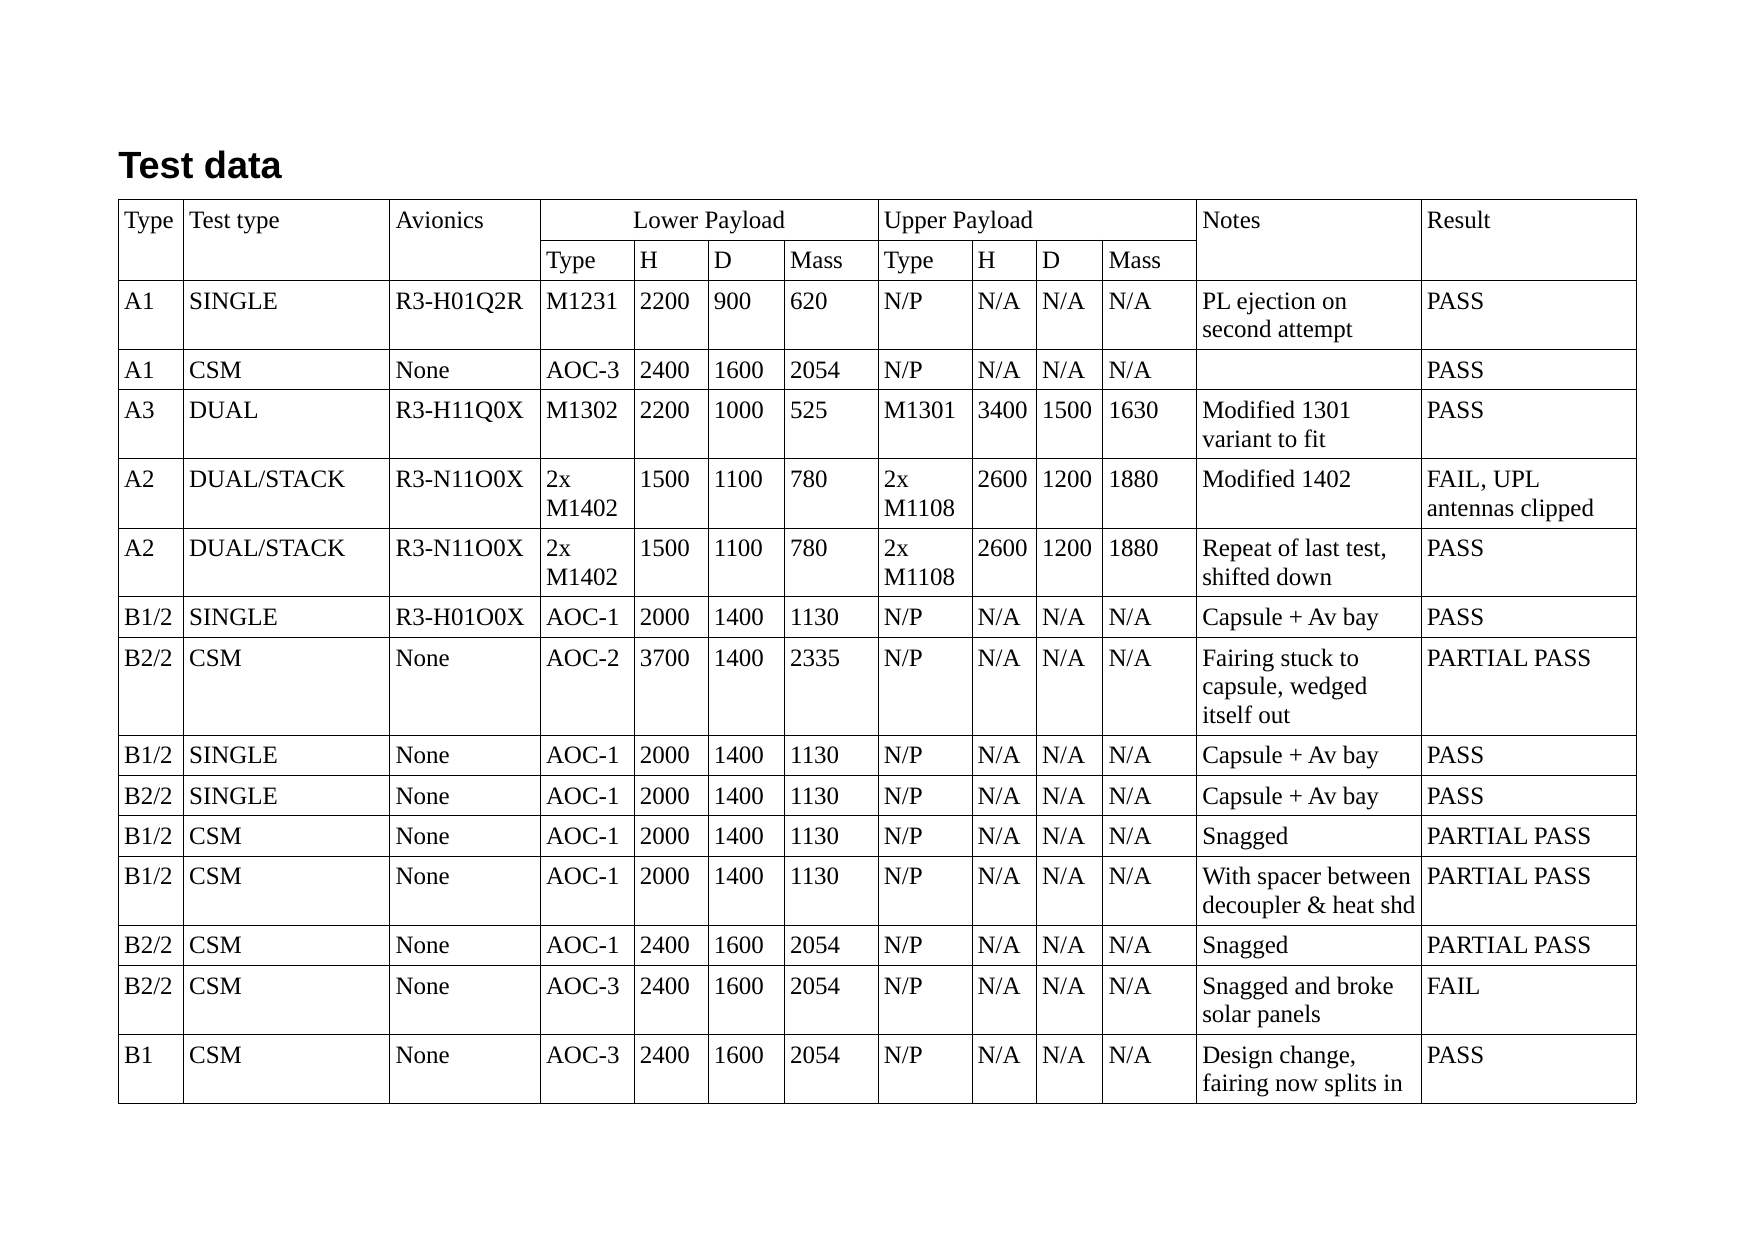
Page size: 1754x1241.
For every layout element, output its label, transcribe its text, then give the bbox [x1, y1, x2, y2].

table_cell SINGLE [184, 776, 389, 815]
table_cell N/P [879, 776, 972, 815]
table_cell N/A [973, 816, 1036, 856]
table_cell CSM [184, 966, 389, 1034]
table_cell PASS [1422, 736, 1636, 775]
table_cell None [390, 736, 540, 775]
table_cell PARTIAL PASS [1422, 638, 1636, 734]
table_cell AOC-3 [541, 350, 634, 389]
table_cell AOC-1 [541, 597, 634, 637]
table_cell CSM [184, 816, 389, 856]
table_cell N/P [879, 597, 972, 637]
table_cell B1/2 [119, 816, 183, 856]
table_cell AOC-1 [541, 776, 634, 815]
table_cell N/P [879, 926, 972, 965]
table_cell B1/2 [119, 736, 183, 775]
table_cell PASS [1422, 281, 1636, 349]
table_cell None [390, 926, 540, 965]
table_cell 3700 [635, 638, 708, 734]
table_cell 2200 [635, 281, 708, 349]
table_cell 1200 [1037, 529, 1102, 596]
table_header Lower Payload [541, 200, 878, 239]
table_cell B2/2 [119, 638, 183, 734]
table_cell 2400 [635, 350, 708, 389]
table_cell A3 [119, 390, 183, 458]
table_cell 2000 [635, 816, 708, 856]
table_cell N/A [1037, 966, 1102, 1034]
table_cell CSM [184, 350, 389, 389]
table_cell None [390, 857, 540, 924]
table_cell 525 [785, 390, 878, 458]
table_cell A2 [119, 459, 183, 527]
table_cell None [390, 350, 540, 389]
table_cell SINGLE [184, 736, 389, 775]
table_cell DUAL/STACK [184, 459, 389, 527]
table_cell N/A [1037, 816, 1102, 856]
table_cell 1600 [709, 350, 784, 389]
table_cell N/P [879, 1035, 972, 1103]
table_cell Snagged [1197, 816, 1421, 856]
table_cell 1200 [1037, 459, 1102, 527]
table_cell 1130 [785, 736, 878, 775]
table_cell N/A [1037, 736, 1102, 775]
table_cell FAIL [1422, 966, 1636, 1034]
table_cell N/P [879, 966, 972, 1034]
table_cell 1400 [709, 816, 784, 856]
table_cell 1600 [709, 966, 784, 1034]
table_cell N/A [1103, 638, 1196, 734]
table_cell B1/2 [119, 857, 183, 924]
table_cell N/A [1103, 736, 1196, 775]
table_cell Capsule + Av bay [1197, 597, 1421, 637]
table_cell N/A [1103, 816, 1196, 856]
table_cell 1000 [709, 390, 784, 458]
table_cell PL ejection on second attempt [1197, 281, 1421, 349]
table_cell 1400 [709, 597, 784, 637]
table_cell N/A [1037, 857, 1102, 924]
table_cell PASS [1422, 776, 1636, 815]
table_cell 780 [785, 529, 878, 596]
table_cell A1 [119, 281, 183, 349]
table_cell PARTIAL PASS [1422, 926, 1636, 965]
table_cell 2054 [785, 1035, 878, 1103]
table_cell AOC-3 [541, 966, 634, 1034]
table_cell CSM [184, 638, 389, 734]
table_cell 1600 [709, 926, 784, 965]
table_cell 2054 [785, 926, 878, 965]
table_cell N/A [973, 926, 1036, 965]
table_cell N/A [1103, 966, 1196, 1034]
table_cell 2x M1402 [541, 529, 634, 596]
table_cell PASS [1422, 350, 1636, 389]
subtitle Test data [118, 143, 1636, 187]
table_cell None [390, 966, 540, 1034]
table_cell N/A [1103, 597, 1196, 637]
table_header Notes [1197, 200, 1421, 280]
table_cell PASS [1422, 529, 1636, 596]
table_cell B2/2 [119, 926, 183, 965]
table_cell PARTIAL PASS [1422, 857, 1636, 924]
table_cell Fairing stuck to capsule, wedged itself out [1197, 638, 1421, 734]
table_cell AOC-1 [541, 816, 634, 856]
table_cell Mass [785, 241, 878, 280]
table_cell 1500 [1037, 390, 1102, 458]
table_cell M1301 [879, 390, 972, 458]
table_cell 2054 [785, 966, 878, 1034]
table_cell 620 [785, 281, 878, 349]
table_cell 2000 [635, 857, 708, 924]
table_cell 1100 [709, 459, 784, 527]
table_cell SINGLE [184, 597, 389, 637]
table_cell B1 [119, 1035, 183, 1103]
table_cell N/P [879, 350, 972, 389]
table_cell CSM [184, 857, 389, 924]
table_cell AOC-1 [541, 926, 634, 965]
table_cell 1400 [709, 857, 784, 924]
table_cell N/P [879, 736, 972, 775]
table_cell B2/2 [119, 966, 183, 1034]
table_cell AOC-2 [541, 638, 634, 734]
table_cell 1130 [785, 776, 878, 815]
table_cell 2000 [635, 776, 708, 815]
table_cell N/A [973, 281, 1036, 349]
table_cell SINGLE [184, 281, 389, 349]
table_cell M1302 [541, 390, 634, 458]
table_cell AOC-3 [541, 1035, 634, 1103]
table_cell 2000 [635, 736, 708, 775]
table_cell N/A [973, 597, 1036, 637]
table_cell B1/2 [119, 597, 183, 637]
table_cell 780 [785, 459, 878, 527]
table_cell None [390, 816, 540, 856]
table_cell DUAL/STACK [184, 529, 389, 596]
table_cell 2054 [785, 350, 878, 389]
table_cell N/P [879, 638, 972, 734]
table_cell N/A [1037, 1035, 1102, 1103]
table_cell PASS [1422, 1035, 1636, 1103]
table_header Test type [184, 200, 389, 280]
table_cell N/A [973, 736, 1036, 775]
table_cell D [1037, 241, 1102, 280]
table_cell N/P [879, 816, 972, 856]
table_cell Capsule + Av bay [1197, 776, 1421, 815]
table_cell N/P [879, 281, 972, 349]
table_cell CSM [184, 926, 389, 965]
table_cell B2/2 [119, 776, 183, 815]
table_cell 2x M1402 [541, 459, 634, 527]
table_cell N/A [973, 1035, 1036, 1103]
table_cell N/A [1103, 926, 1196, 965]
table_cell N/A [1037, 926, 1102, 965]
table_cell 2400 [635, 966, 708, 1034]
table_cell 1130 [785, 597, 878, 637]
table_cell PASS [1422, 390, 1636, 458]
table_cell Repeat of last test, shifted down [1197, 529, 1421, 596]
table_cell 3400 [973, 390, 1036, 458]
table_cell Mass [1103, 241, 1196, 280]
table_cell AOC-1 [541, 736, 634, 775]
table_cell R3-N11O0X [390, 529, 540, 596]
table_cell [1197, 350, 1421, 389]
table_cell PARTIAL PASS [1422, 816, 1636, 856]
table_cell N/A [1037, 597, 1102, 637]
table_cell R3-H01Q2R [390, 281, 540, 349]
table_cell None [390, 1035, 540, 1103]
table_cell 2600 [973, 459, 1036, 527]
table_cell N/A [1037, 281, 1102, 349]
table_cell PASS [1422, 597, 1636, 637]
table_cell FAIL, UPL antennas clipped [1422, 459, 1636, 527]
table_cell N/A [1103, 350, 1196, 389]
table_cell 1130 [785, 816, 878, 856]
table_header Avionics [390, 200, 540, 280]
table_cell Design change, fairing now splits in [1197, 1035, 1421, 1103]
table_cell 1600 [709, 1035, 784, 1103]
table_cell 2400 [635, 1035, 708, 1103]
table_cell 2400 [635, 926, 708, 965]
table_cell 1500 [635, 529, 708, 596]
table_cell With spacer between decoupler & heat shd [1197, 857, 1421, 924]
table_header Result [1422, 200, 1636, 280]
table_cell A2 [119, 529, 183, 596]
table_cell 1630 [1103, 390, 1196, 458]
table_cell None [390, 638, 540, 734]
table_cell 1400 [709, 776, 784, 815]
table_cell N/A [1037, 350, 1102, 389]
table_cell AOC-1 [541, 857, 634, 924]
table_cell 2200 [635, 390, 708, 458]
table_cell N/A [973, 857, 1036, 924]
table_cell 1880 [1103, 459, 1196, 527]
table_cell 900 [709, 281, 784, 349]
table_cell N/A [1103, 776, 1196, 815]
table_cell N/A [1103, 857, 1196, 924]
table_cell 1500 [635, 459, 708, 527]
table_cell 2000 [635, 597, 708, 637]
table_cell N/A [1037, 638, 1102, 734]
table_cell 2x M1108 [879, 529, 972, 596]
table_cell 1400 [709, 736, 784, 775]
table_cell Capsule + Av bay [1197, 736, 1421, 775]
table_cell R3-H11Q0X [390, 390, 540, 458]
table_header Type [119, 200, 183, 280]
table_cell 1130 [785, 857, 878, 924]
table_cell M1231 [541, 281, 634, 349]
table_cell N/A [1103, 281, 1196, 349]
table_header Upper Payload [879, 200, 1196, 239]
table_cell 2x M1108 [879, 459, 972, 527]
table_cell CSM [184, 1035, 389, 1103]
table_cell A1 [119, 350, 183, 389]
table_cell 2335 [785, 638, 878, 734]
table_cell N/A [973, 638, 1036, 734]
table_cell N/A [973, 966, 1036, 1034]
table_cell Type [541, 241, 634, 280]
table_cell Modified 1301 variant to fit [1197, 390, 1421, 458]
table_cell R3-H01O0X [390, 597, 540, 637]
table_cell 1100 [709, 529, 784, 596]
table_cell N/P [879, 857, 972, 924]
table_cell Modified 1402 [1197, 459, 1421, 527]
table_cell N/A [973, 776, 1036, 815]
table_cell N/A [1037, 776, 1102, 815]
table_cell R3-N11O0X [390, 459, 540, 527]
table_cell N/A [1103, 1035, 1196, 1103]
table_cell N/A [973, 350, 1036, 389]
table_cell Snagged [1197, 926, 1421, 965]
table_cell 1880 [1103, 529, 1196, 596]
table_cell D [709, 241, 784, 280]
table_cell 2600 [973, 529, 1036, 596]
table_cell H [973, 241, 1036, 280]
table_cell H [635, 241, 708, 280]
table_cell Snagged and broke solar panels [1197, 966, 1421, 1034]
table_cell Type [879, 241, 972, 280]
table_cell None [390, 776, 540, 815]
table_cell 1400 [709, 638, 784, 734]
table_cell DUAL [184, 390, 389, 458]
